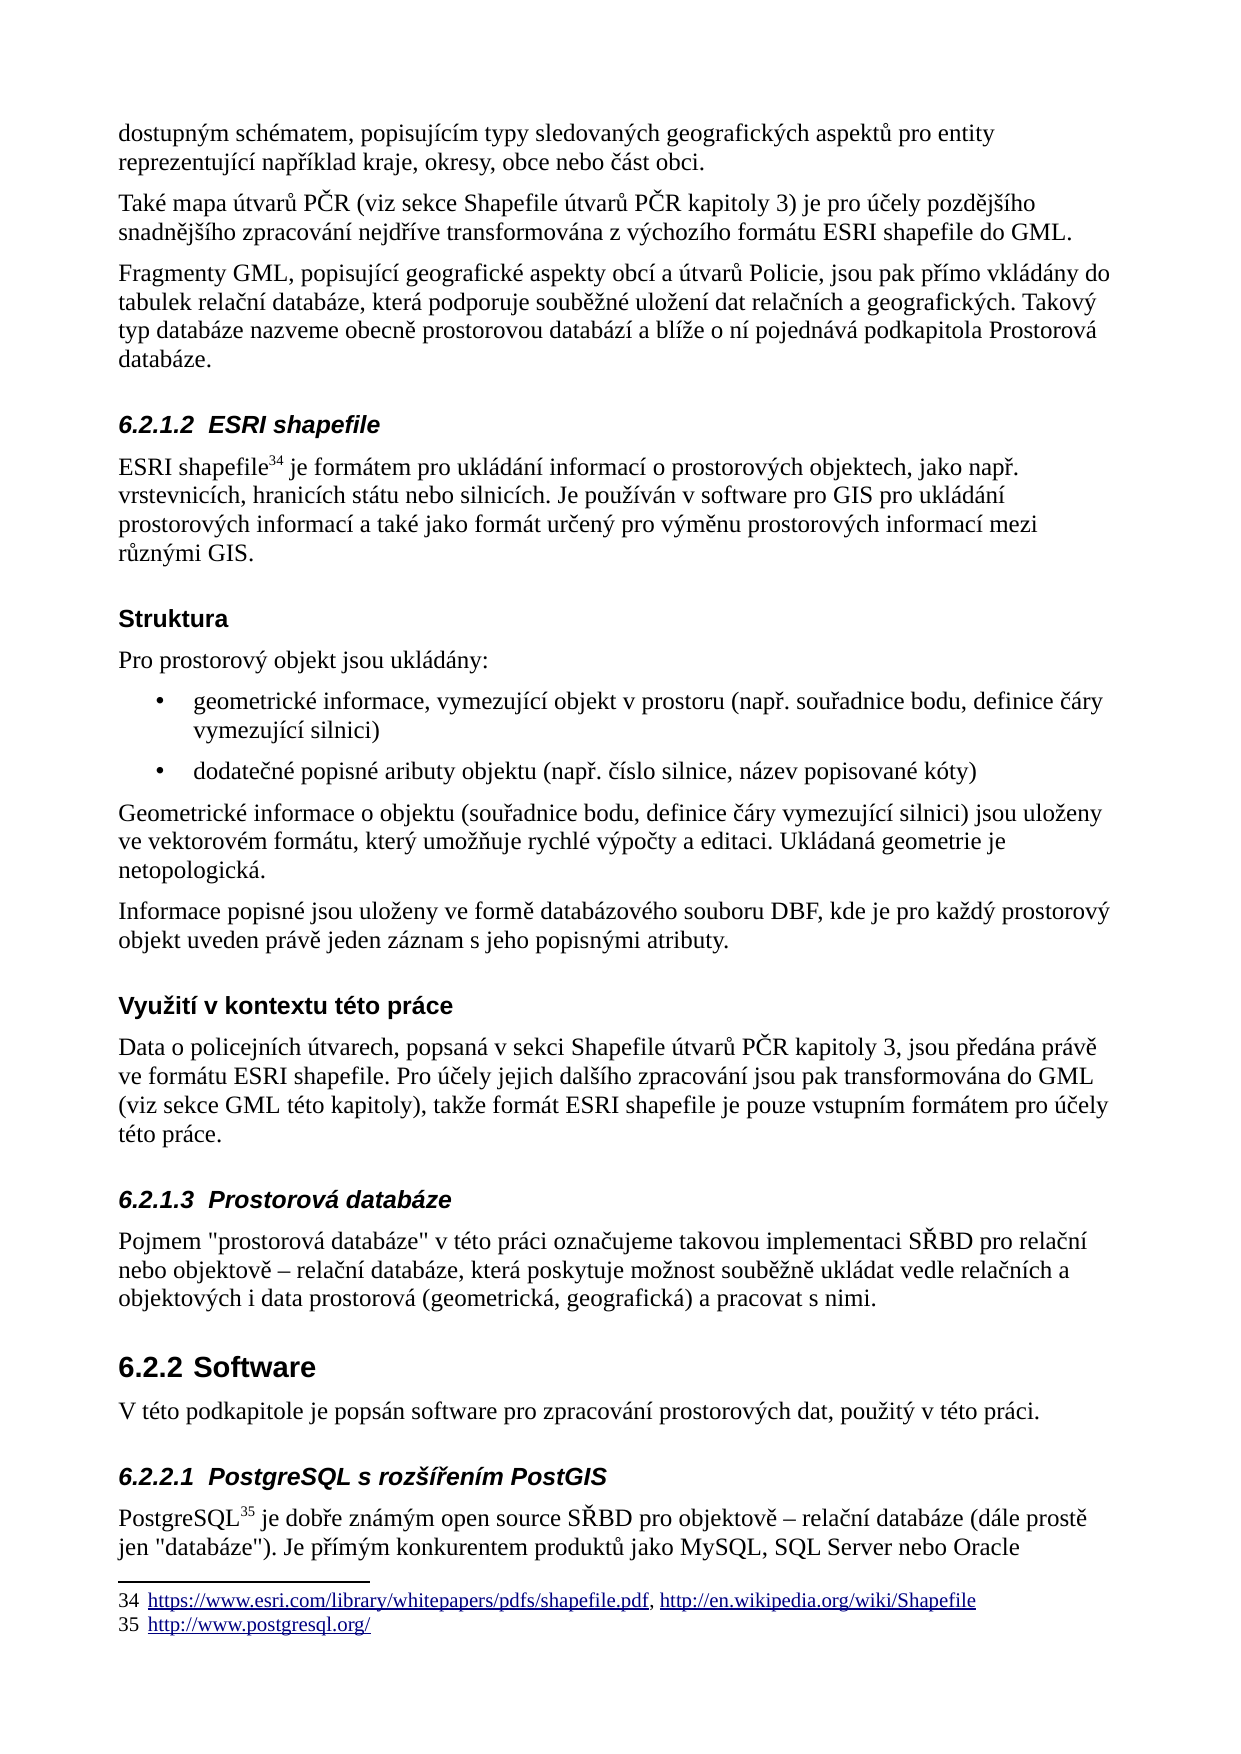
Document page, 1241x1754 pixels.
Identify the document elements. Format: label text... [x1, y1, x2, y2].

list dodatečné popisné aributy objektu (např. číslo silnice, název popisované kóty) [156, 756, 1122, 785]
subtitle ESRI shapefile [118, 411, 1122, 439]
text https://www.esri.com/library/whitepapers/pdfs/shapefile.pdf, http://en.wikipedia.org/wiki/Shapefile [118, 1588, 1122, 1612]
text ESRI shapefile je formátem pro ukládání informací o prostorových objektech, jako např. vrstevnicích, hranicích státu nebo silnicích. Je používán v software pro GIS pro ukládání prostorových informací a také jako formát určený pro výměnu prostorových informací mezi různými GIS. [118, 452, 1122, 567]
subtitle PostgreSQL s rozšířením PostGIS [118, 1462, 1122, 1491]
text http://www.postgresql.org/ [118, 1612, 1122, 1636]
text Také mapa útvarů PČR (viz sekce Shapefile útvarů PČR kapitoly 3) je pro účely pozdějšího snadnějšího zpracování nejdříve transformována z výchozího formátu ESRI shapefile do GML. [118, 188, 1122, 246]
list geometrické informace, vymezující objekt v prostoru (např. souřadnice bodu, definice čáry vymezující silnici) [156, 686, 1122, 744]
text Informace popisné jsou uloženy ve formě databázového souboru DBF, kde je pro každý prostorový objekt uveden právě jeden záznam s jeho popisnými atributy. [118, 896, 1122, 954]
text Data o policejních útvarech, popsaná v sekci Shapefile útvarů PČR kapitoly 3, jsou předána právě ve formátu ESRI shapefile. Pro účely jejich dalšího zpracování jsou pak transformována do GML (viz sekce GML této kapitoly), takže formát ESRI shapefile je pouze vstupním formátem pro účely této práce. [118, 1032, 1122, 1147]
text Fragmenty GML, popisující geografické aspekty obcí a útvarů Policie, jsou pak přímo vkládány do tabulek relační databáze, která podporuje souběžné uložení dat relačních a geografických. Takový typ databáze nazveme obecně prostorovou databází a blíže o ní pojednává podkapitola Prostorová databáze. [118, 258, 1122, 373]
text Pro prostorový objekt jsou ukládány: [118, 645, 1122, 674]
subtitle Prostorová databáze [118, 1185, 1122, 1213]
text Geometrické informace o objektu (souřadnice bodu, definice čáry vymezující silnici) jsou uloženy ve vektorovém formátu, který umožňuje rychlé výpočty a editaci. Ukládaná geometrie je netopologická. [118, 798, 1122, 884]
subtitle Využití v kontextu této práce [118, 991, 1122, 1020]
text PostgreSQL je dobře známým open source SŘBD pro objektově – relační databáze (dále prostě jen "databáze"). Je přímým konkurentem produktů jako MySQL, SQL Server nebo Oracle [118, 1503, 1122, 1561]
text Pojmem "prostorová databáze" v této práci označujeme takovou implementaci SŘBD pro relační nebo objektově – relační databáze, která poskytuje možnost souběžně ukládat vedle relačních a objektových i data prostorová (geometrická, geografická) a pracovat s nimi. [118, 1226, 1122, 1312]
text dostupným schématem, popisujícím typy sledovaných geografických aspektů pro entity reprezentující například kraje, okresy, obce nebo část obci. [118, 118, 1122, 176]
text V této podkapitole je popsán software pro zpracování prostorových dat, použitý v této práci. [118, 1396, 1122, 1424]
subtitle Struktura [118, 604, 1122, 633]
subtitle Software [118, 1350, 1122, 1383]
